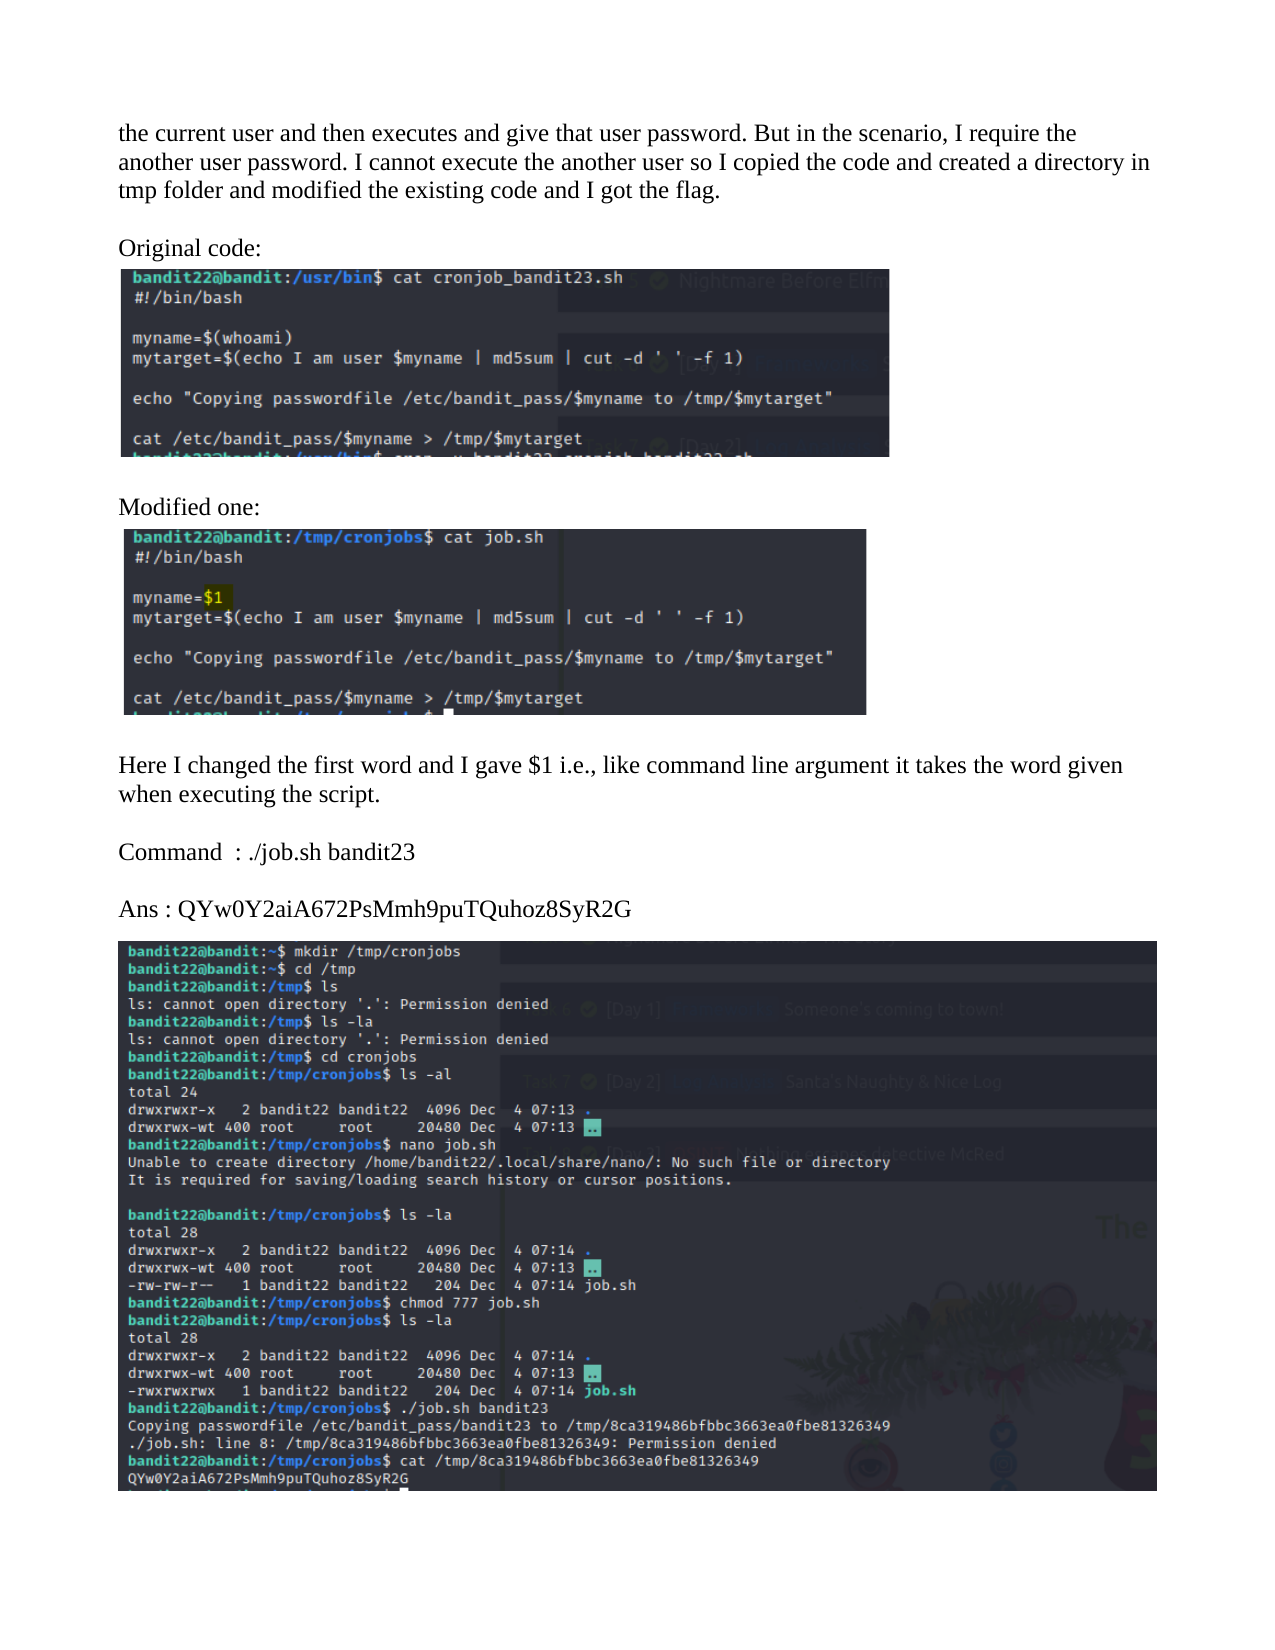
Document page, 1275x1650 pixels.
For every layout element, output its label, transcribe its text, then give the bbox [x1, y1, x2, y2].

text Original code: [118, 233, 1157, 262]
text Ans : QYw0Y2aiA672PsMmh9puTQuhoz8SyR2G [118, 894, 1157, 923]
text the current user and then executes and give that user password. But in the scenario, I require the another user password. I cannot execute the another user so I copied the code and created a directory in tmp folder and modified the existing code and I got the flag. [118, 118, 1157, 204]
text Modified one: [118, 492, 1157, 521]
picture [120, 269, 890, 457]
text Here I changed the first word and I gave $1 i.e., like command line argument it takes the word given when executing the script. [118, 751, 1157, 808]
text Command : ./job.sh bandit23 [118, 837, 1157, 866]
picture [118, 941, 1157, 1491]
picture [123, 529, 867, 715]
